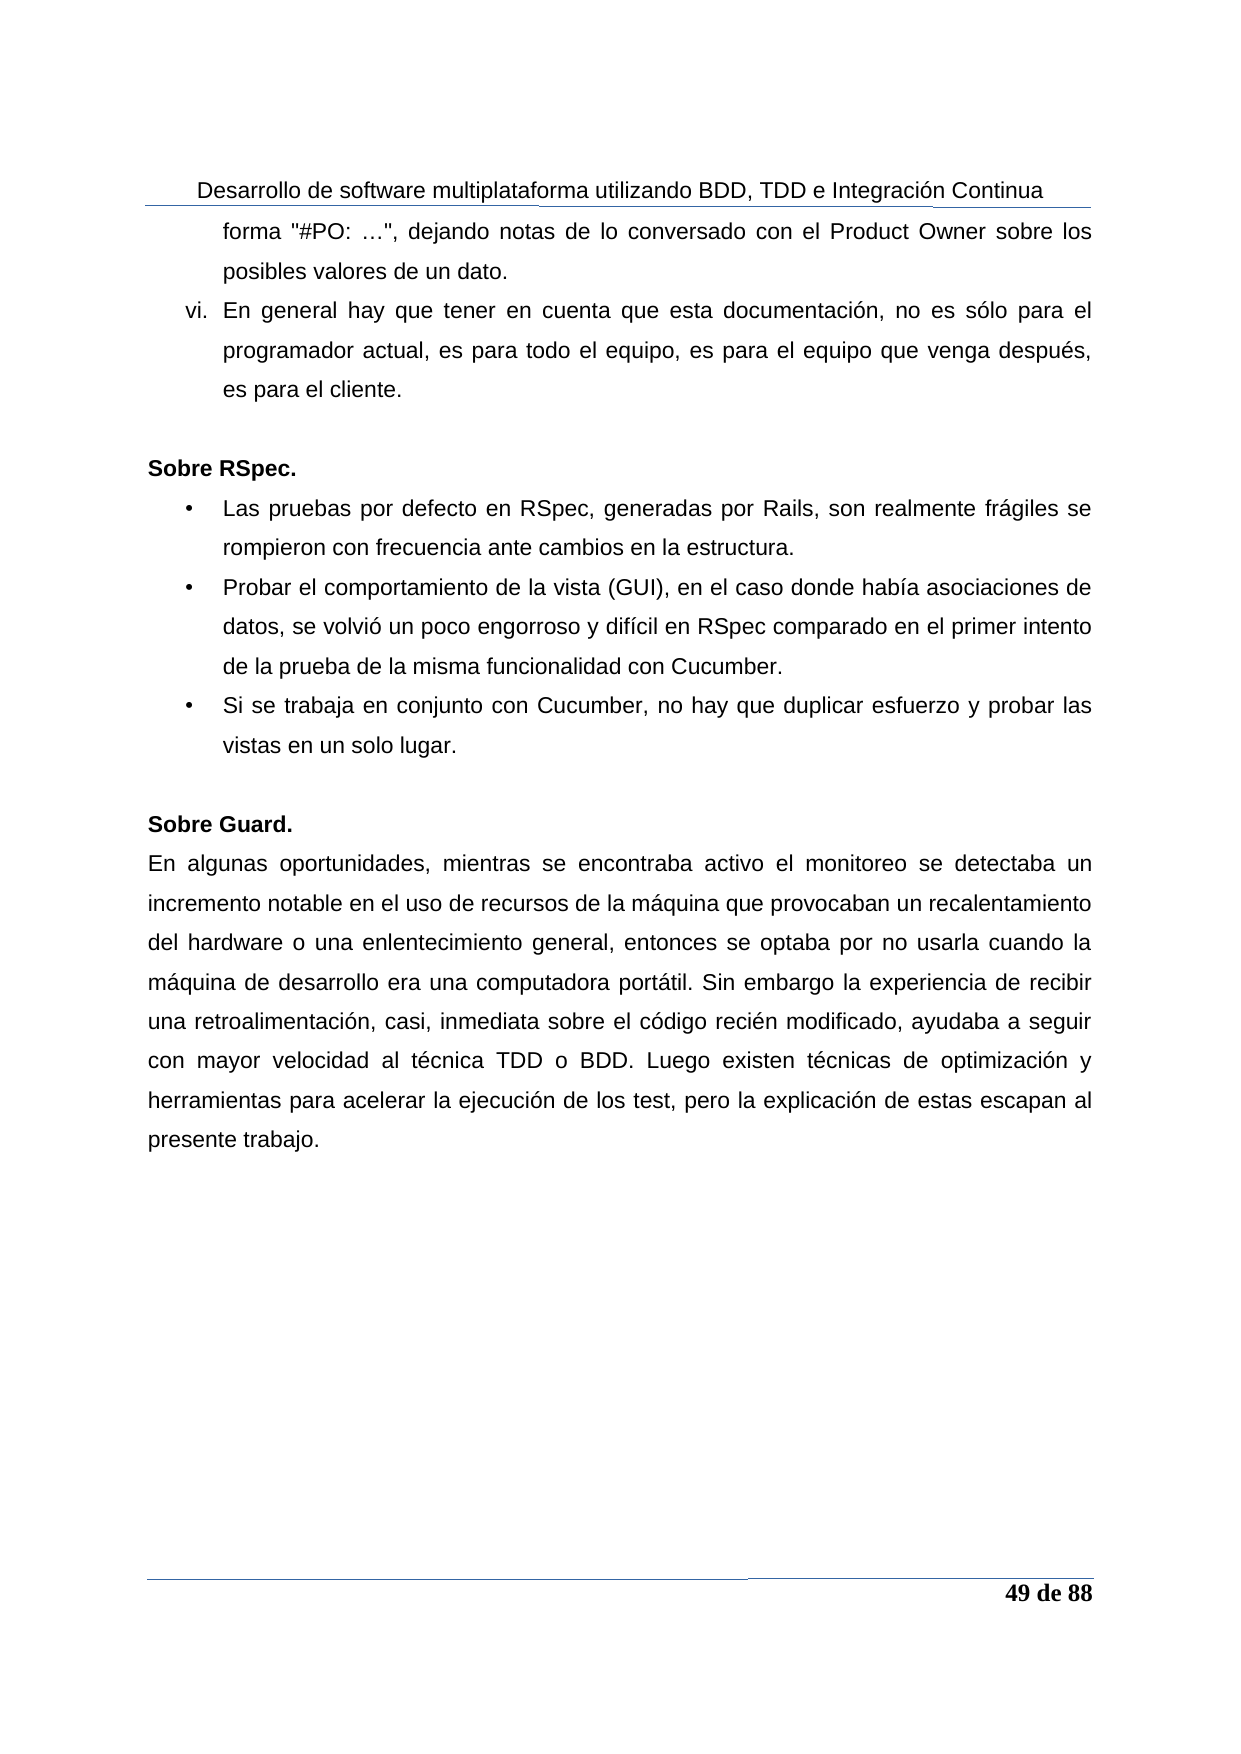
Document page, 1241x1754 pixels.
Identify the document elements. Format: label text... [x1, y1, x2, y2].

list Las pruebas por defecto en RSpec, generadas por Rails, son realmente frágiles se rompieron con frecuencia ante cambios en la estructura. [185, 495, 1093, 561]
list En general hay que tener en cuenta que esta documentación, no es sólo para el programador actual, es para todo el equipo, es para el equipo que venga después, es para el cliente. [185, 297, 1093, 403]
list Si se trabaja en conjunto con Cucumber, no hay que duplicar esfuerzo y probar las vistas en un solo lugar. [185, 692, 1093, 758]
list Probar el comportamiento de la vista (GUI), en el caso donde había asociaciones de datos, se volvió un poco engorroso y difícil en RSpec comparado en el primer intento de la prueba de la misma funcionalidad con Cucumber. [185, 574, 1093, 679]
text Sobre RSpec. [148, 455, 1093, 482]
text En algunas oportunidades, mientras se encontraba activo el monitoreo se detectaba un incremento notable en el uso de recursos de la máquina que provocaban un recalentamiento del hardware o una enlentecimiento general, entonces se optaba por no usarla cuando la máquina de desarrollo era una computadora portátil. Sin embargo la experiencia de recibir una retroalimentación, casi, inmediata sobre el código recién modificado, ayudaba a seguir con mayor velocidad al técnica TDD o BDD. Luego existen técnicas de optimización y herramientas para acelerar la ejecución de los test, pero la explicación de estas escapan al presente trabajo. [148, 850, 1093, 1153]
text Sobre Guard. [148, 811, 1093, 837]
list forma "#PO: …", dejando notas de lo conversado con el Product Owner sobre los posibles valores de un dato. [185, 218, 1093, 284]
